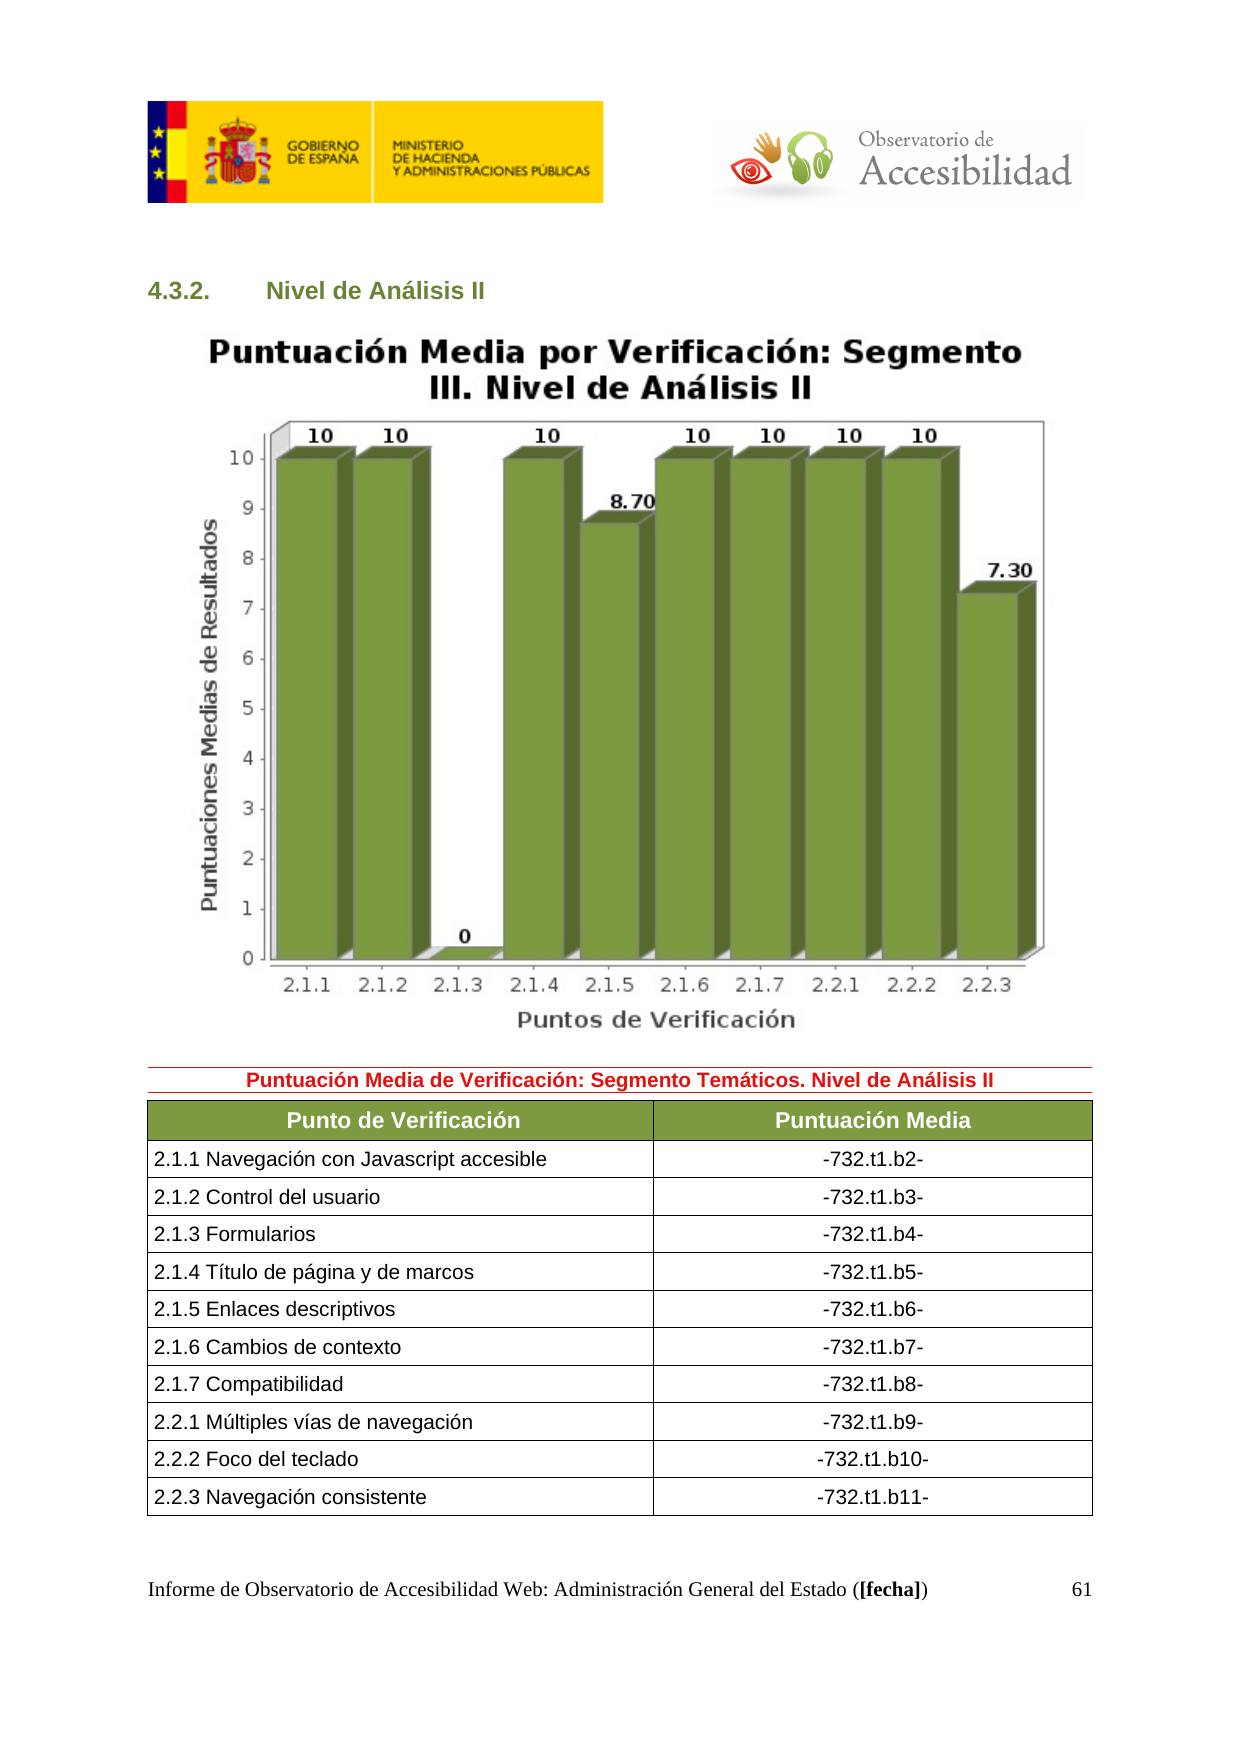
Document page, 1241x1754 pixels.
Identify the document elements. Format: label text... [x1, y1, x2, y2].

table_cell -732.t1.b11- [654, 1478, 1092, 1515]
table_cell 2.1.4 Título de página y de marcos [148, 1253, 653, 1290]
table_cell -732.t1.b5- [654, 1253, 1092, 1290]
table_cell 2.1.7 Compatibilidad [148, 1366, 653, 1402]
table_cell 2.2.1 Múltiples vías de navegación [148, 1403, 653, 1440]
table_cell -732.t1.b6- [654, 1291, 1092, 1327]
table_cell -732.t1.b4- [654, 1216, 1092, 1252]
list Nivel de Análisis II [148, 276, 1092, 304]
picture [178, 332, 1062, 1042]
table_cell 2.1.3 Formularios [148, 1216, 653, 1252]
picture [710, 122, 1086, 205]
table_cell 2.1.5 Enlaces descriptivos [148, 1291, 653, 1327]
table_cell -732.t1.b3- [654, 1178, 1092, 1215]
table_cell 2.2.3 Navegación consistente [148, 1478, 653, 1515]
table_cell -732.t1.b10- [654, 1441, 1092, 1477]
table_cell 2.1.2 Control del usuario [148, 1178, 653, 1215]
table_cell 2.1.1 Navegación con Javascript accesible [148, 1141, 653, 1177]
table_cell 2.1.6 Cambios de contexto [148, 1328, 653, 1365]
text Puntuación Media de Verificación: Segmento Temáticos. Nivel de Análisis II [148, 1068, 1092, 1092]
table_cell -732.t1.b2- [654, 1141, 1092, 1177]
table_cell -732.t1.b7- [654, 1328, 1092, 1365]
table_cell -732.t1.b8- [654, 1366, 1092, 1402]
table_cell -732.t1.b9- [654, 1403, 1092, 1440]
table_cell 2.2.2 Foco del teclado [148, 1441, 653, 1477]
picture [147, 101, 604, 203]
table_header Punto de Verificación [148, 1101, 653, 1140]
table_header Puntuación Media [654, 1101, 1092, 1140]
